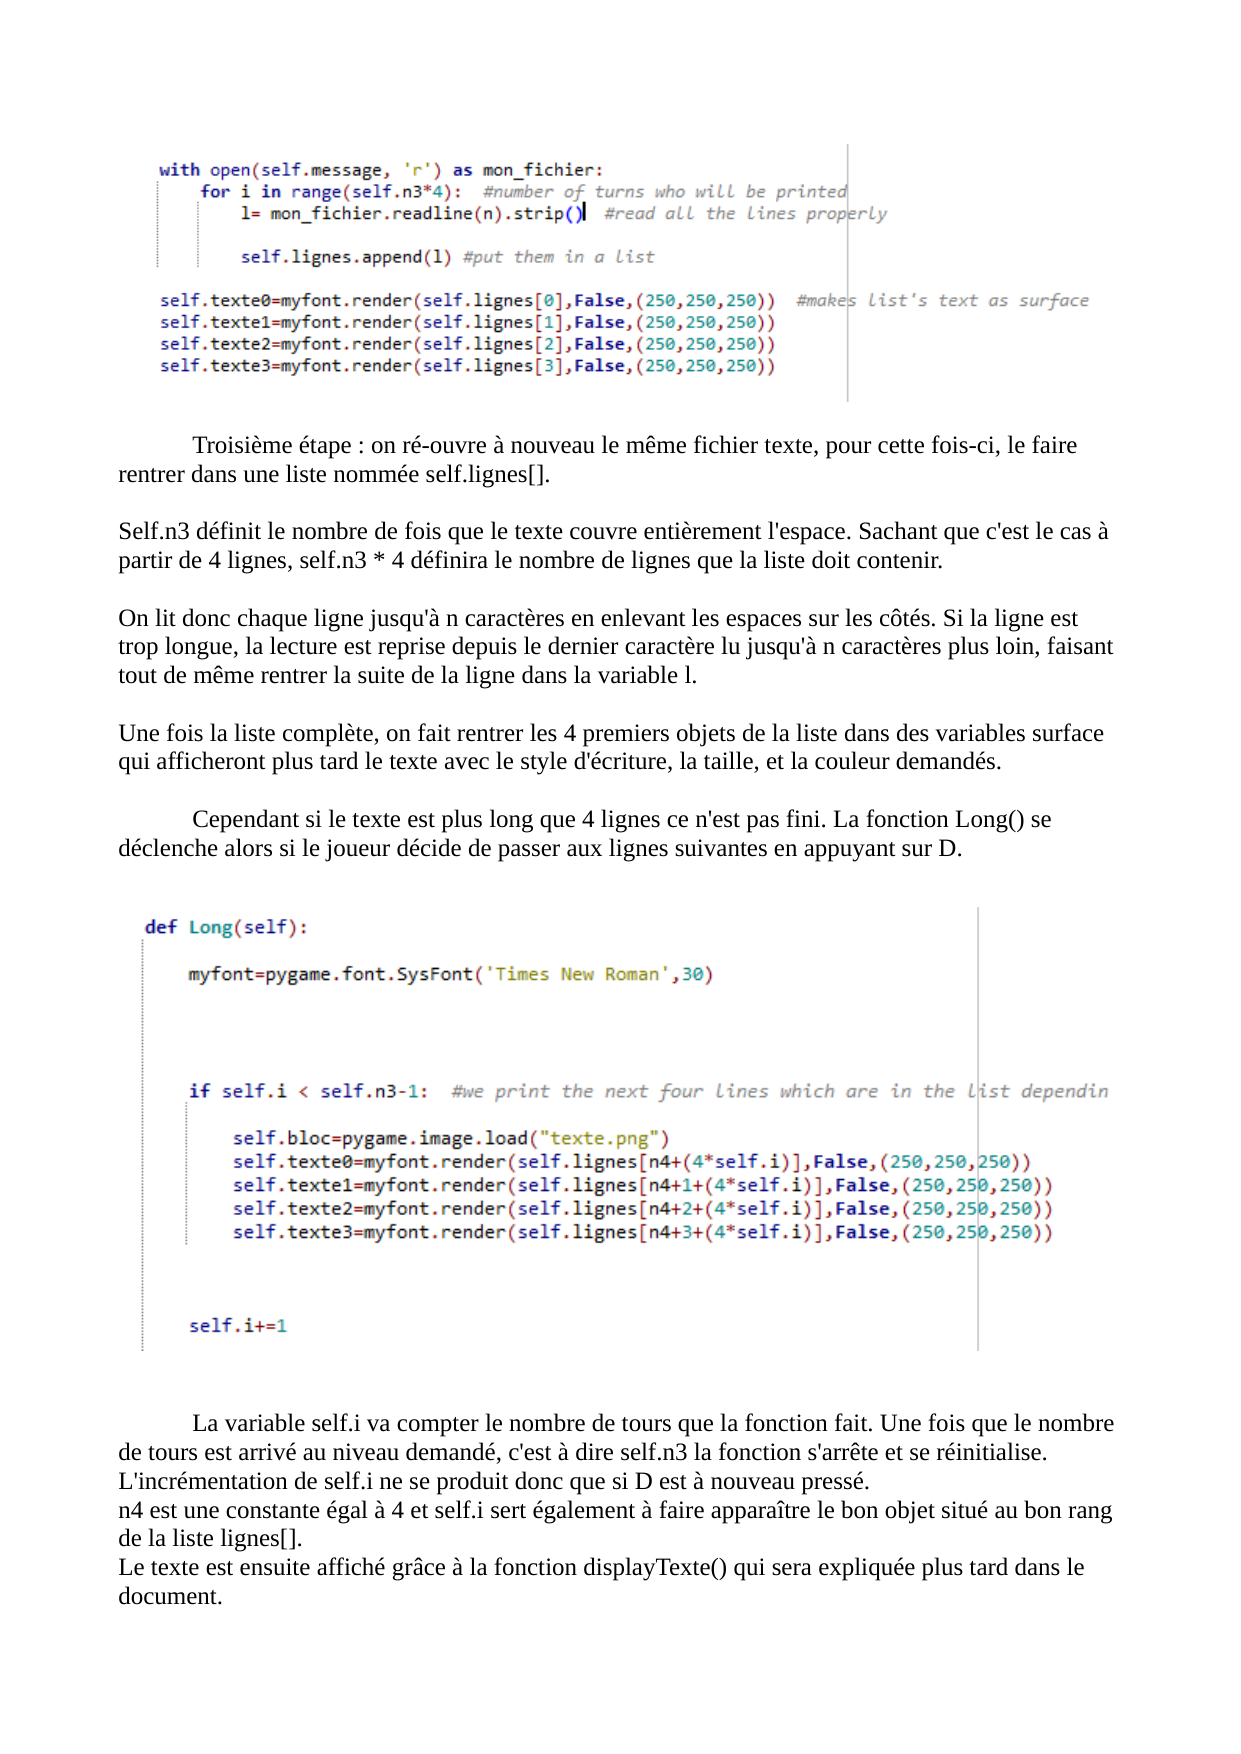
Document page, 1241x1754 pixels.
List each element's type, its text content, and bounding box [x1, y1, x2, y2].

picture [118, 144, 1123, 402]
picture [131, 907, 1109, 1351]
text Cependant si le texte est plus long que 4 lignes ce n'est pas fini. La fonction Long() se déclenche alors si le joueur décide de passer aux lignes suivantes en appuyant sur D. [118, 804, 1122, 861]
text Troisième étape : on ré-ouvre à nouveau le même fichier texte, pour cette fois-ci, le faire rentrer dans une liste nommée self.lignes[]. [118, 430, 1122, 488]
text L'incrémentation de self.i ne se produit donc que si D est à nouveau pressé. [118, 1466, 1122, 1495]
text On lit donc chaque ligne jusqu'à n caractères en enlevant les espaces sur les côtés. Si la ligne est trop longue, la lecture est reprise depuis le dernier caractère lu jusqu'à n caractères plus loin, faisant tout de même rentrer la suite de la ligne dans la variable l. [118, 603, 1122, 689]
text Le texte est ensuite affiché grâce à la fonction displayTexte() qui sera expliquée plus tard dans le document. [118, 1552, 1122, 1610]
text La variable self.i va compter le nombre de tours que la fonction fait. Une fois que le nombre de tours est arrivé au niveau demandé, c'est à dire self.n3 la fonction s'arrête et se réinitialise. [118, 1408, 1122, 1466]
text Une fois la liste complète, on fait rentrer les 4 premiers objets de la liste dans des variables surface qui afficheront plus tard le texte avec le style d'écriture, la taille, et la couleur demandés. [118, 718, 1122, 775]
text n4 est une constante égal à 4 et self.i sert également à faire apparaître le bon objet situé au bon rang de la liste lignes[]. [118, 1495, 1122, 1552]
text Self.n3 définit le nombre de fois que le texte couvre entièrement l'espace. Sachant que c'est le cas à partir de 4 lignes, self.n3 * 4 définira le nombre de lignes que la liste doit contenir. [118, 516, 1122, 574]
